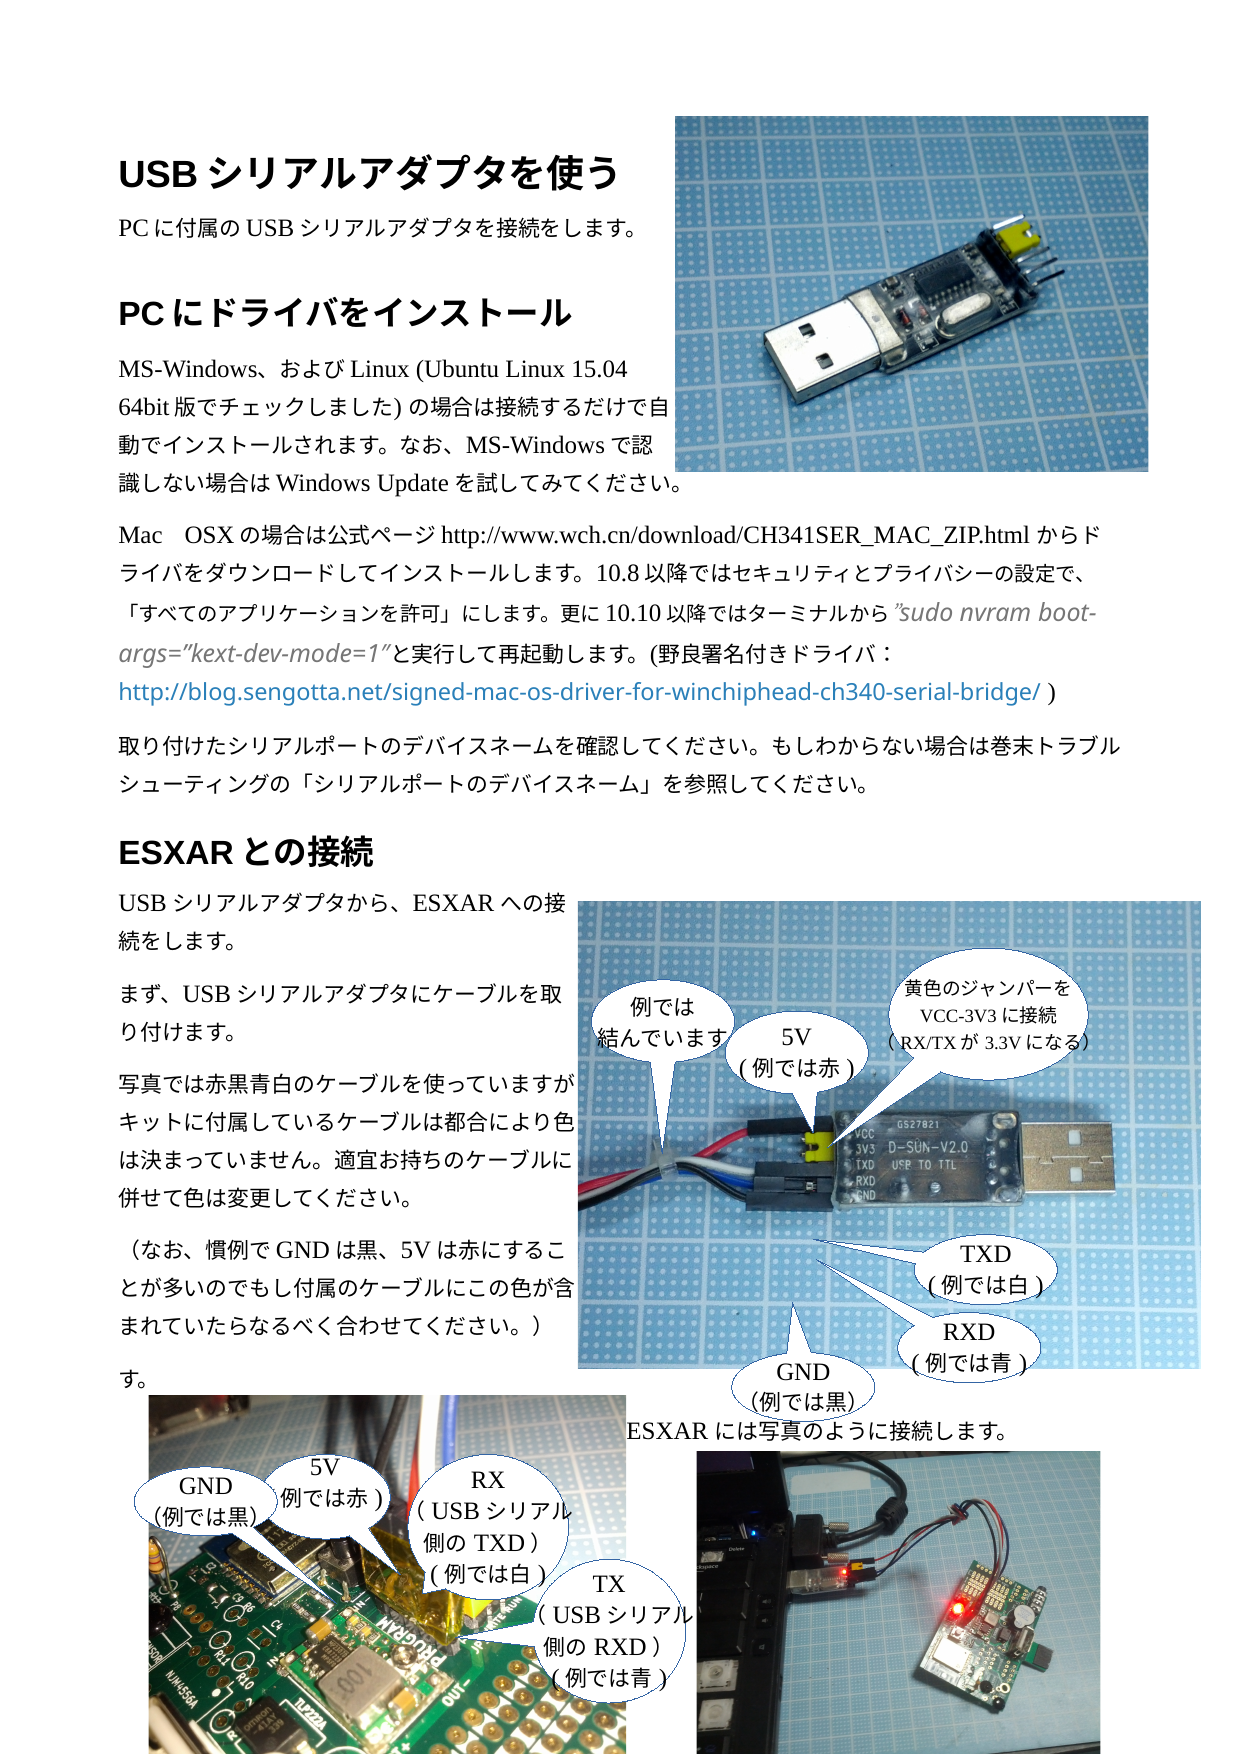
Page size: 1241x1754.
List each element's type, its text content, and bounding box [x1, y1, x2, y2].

picture [148, 1395, 627, 1754]
picture [675, 116, 1149, 472]
text Mac OSXの場合は公式ページ http://www.wch.cn/download/CH341SER_MAC_ZIP.html からドライバをダウンロードしてインストールします。10.8以降ではセキュリティとプライバシーの設定で、「すべてのアプリケーションを許可」にします。更に10.10以降ではターミナルから”sudo nvram boot-args=”kext-dev-mode=1″と実行して再起動します。(野良署名付きドライバ： http://blog.sengotta.net/signed-mac-os-driver-for-winchiphead-ch340-serial-bridge/ ) [118, 518, 1122, 708]
text [118, 1414, 148, 1446]
subtitle USBシリアルアダプタを使う [118, 143, 675, 198]
text 取り付けたシリアルポートのデバイスネームを確認してください。もしわからない場合は巻末トラブルシューティングの「シリアルポートのデバイスネーム」を参照してください。 [118, 729, 1122, 798]
picture [696, 1451, 1101, 1754]
text ESXAR には写真のように接続します。 [627, 1414, 1122, 1446]
text す。 [118, 1362, 740, 1393]
text 写真では赤黒青白のケーブルを使っていますがキットに付属しているケーブルは都合により色は決まっていません。適宜お持ちのケーブルに併せて色は変更してください。 [118, 1067, 577, 1213]
text （なお、慣例でGNDは黒、5Vは赤にすることが多いのでもし付属のケーブルにこの色が含まれていたらなるべく合わせてください。） [118, 1233, 577, 1341]
text USBシリアルアダプタから、ESXAR への接続をします。 [118, 886, 1122, 956]
text [866, 1369, 1122, 1393]
text まず、USBシリアルアダプタにケーブルを取り付けます。 [118, 977, 577, 1046]
subtitle ESXARとの接続 [118, 825, 1122, 874]
subtitle PCにドライバをインストール [118, 269, 675, 339]
picture [577, 901, 1201, 1369]
text PCに付属のUSBシリアルアダプタを接続をします。 [118, 211, 675, 242]
text MS-Windows、および Linux (Ubuntu Linux 15.04 64bit版でチェックしました) の場合は接続するだけで自動でインストールされます。なお、MS-Windowsで認識しない場合はWindows Updateを試してみてください。 [118, 352, 1122, 497]
